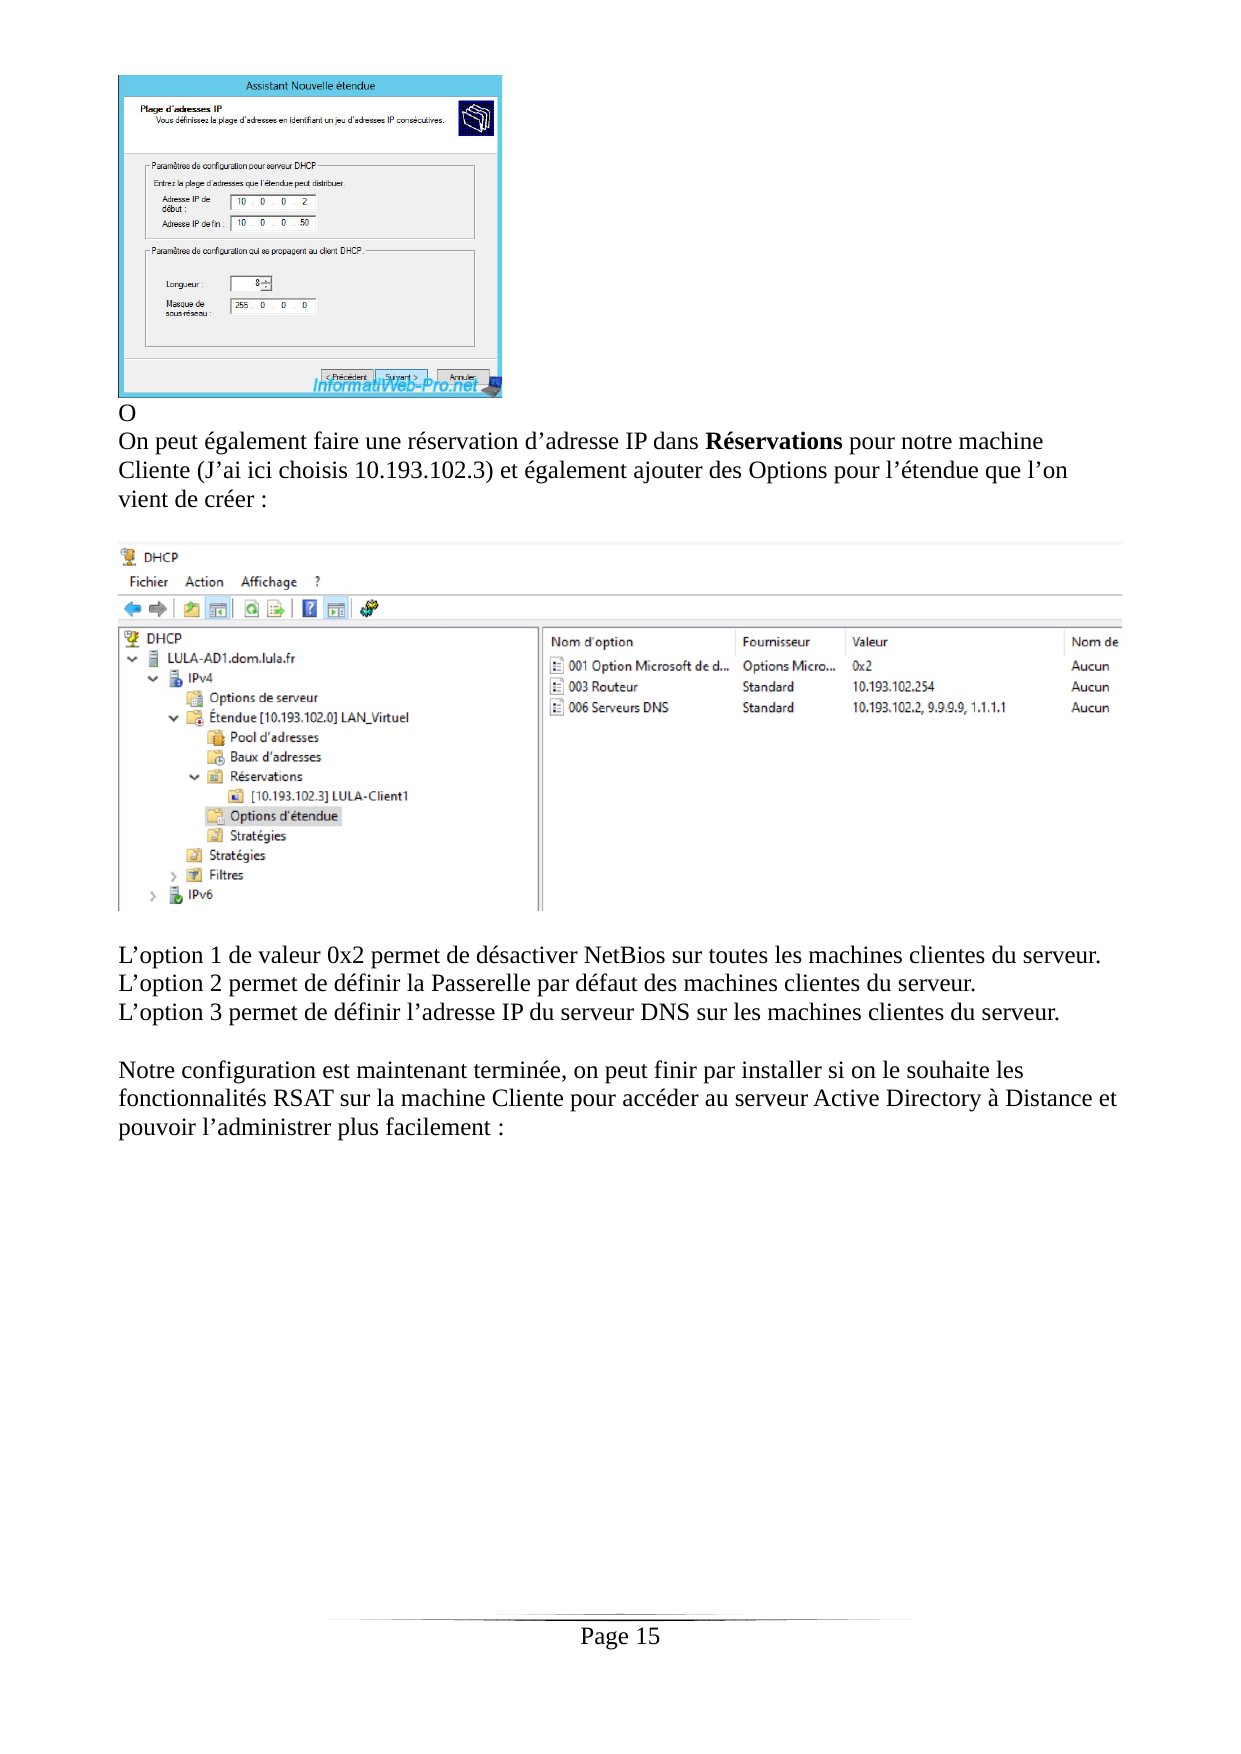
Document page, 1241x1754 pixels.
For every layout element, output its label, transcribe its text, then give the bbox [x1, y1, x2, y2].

text C:/Data/Entreprise --------Commun --------Direction --------Rh --------Technique C:/Data/Users On active le Partage sur le dossier Entreprise et le dossier Users en faisant Propriétés > Partage avancé… > Autorisations > Tout le monde en Contrôle total : (On ajoute un $ au fichier Users lors du Partage pour le définir en tant que partage caché) On peut ensuite ouvrir la Gestion de stratégie de groupe dans Gestionnaire de Serveur > Outils, qui permet de créer les GPO : On commence par créer la GPO qui permettra de faire apparaitre le Lecteur P :Entreprise sur chaque session Utilisateur : On créer également les GPO permettant de bloquer la base de registre et le panneau de configuration aux utilisateurs : On place ensuite ces différentes GPO dans les bonnes OU pour qu’elles concernent seulement les utilisateurs souhaités : Une fois ceci fait, on peut se rendre dans Default Domain Policy en déroulant le domaine actuel pour modifier la Stratégie de mot de passe du domaine : Pour finir la configuration du Partage de fichiers, on se rend dans l’outils Gestionnaire de ressources du serveur de fichiers puis dans Filtres de fichiers ou l’on va ajouter un Filtrage actif pour les fichiers finissant par .locky : On se rends ensuite dans Quotas où l’on va ajouter une Limite de Stockage aux dossiers Users : Pour finir, ouvrir l’Outils DHCP installé précédemment, faire un clic droit sur IPv4 puis Nouvelle Etendue, qui va permettre de créer notre étendue d’adresses IP pour notre DHCP : O On peut également faire une réservation d’adresse IP dans Réservations pour notre machine Cliente (J’ai ici choisis 10.193.102.3) et également ajouter des Options pour l’étendue que l’on vient de créer : L’option 1 de valeur 0x2 permet de désactiver NetBios sur toutes les machines clientes du serveur. L’option 2 permet de définir la Passerelle par défaut des machines clientes du serveur. L’option 3 permet de définir l’adresse IP du serveur DNS sur les machines clientes du serveur. Notre configuration est maintenant terminée, on peut finir par installer si on le souhaite les fonctionnalités RSAT sur la machine Cliente pour accéder au serveur Active Directory à Distance et pouvoir l’administrer plus facilement : On peut ensuite démarrer la machine Client, rejoindre le Réseau dom.lula.fr et se connecter avec l’un des utilisateurs pour vérifier si celui-ci à bien les bons accès sur le partage de fichiers et si il récupère bien une adresse IP ! Tout devrait être fonctionnel ! Comment faire ? : On peut ensuite changer de session pour utiliser n’importe quel compte utilisateur créé précédemment ! Je conseille également de désactiver l’énumération basée sur l’accès dans Gestionnaire de Serveur > Partage, celle-ci forçant à faire disparaitre les fichiers auquel les utilisateurs n’ont pas accès, ce qui n’est pas pratique... : Sources : OpenNebula | Moodle https://learn.microsoft.com/ Alexandre Rota | Explications de Cours [118, 911, 1122, 1170]
text C:/Data/Entreprise --------Commun --------Direction --------Rh --------Technique C:/Data/Users On active le Partage sur le dossier Entreprise et le dossier Users en faisant Propriétés > Partage avancé… > Autorisations > Tout le monde en Contrôle total : (On ajoute un $ au fichier Users lors du Partage pour le définir en tant que partage caché) On peut ensuite ouvrir la Gestion de stratégie de groupe dans Gestionnaire de Serveur > Outils, qui permet de créer les GPO : On commence par créer la GPO qui permettra de faire apparaitre le Lecteur P :Entreprise sur chaque session Utilisateur : On créer également les GPO permettant de bloquer la base de registre et le panneau de configuration aux utilisateurs : On place ensuite ces différentes GPO dans les bonnes OU pour qu’elles concernent seulement les utilisateurs souhaités : Une fois ceci fait, on peut se rendre dans Default Domain Policy en déroulant le domaine actuel pour modifier la Stratégie de mot de passe du domaine : Pour finir la configuration du Partage de fichiers, on se rend dans l’outils Gestionnaire de ressources du serveur de fichiers puis dans Filtres de fichiers ou l’on va ajouter un Filtrage actif pour les fichiers finissant par .locky : On se rends ensuite dans Quotas où l’on va ajouter une Limite de Stockage aux dossiers Users : Pour finir, ouvrir l’Outils DHCP installé précédemment, faire un clic droit sur IPv4 puis Nouvelle Etendue, qui va permettre de créer notre étendue d’adresses IP pour notre DHCP : O On peut également faire une réservation d’adresse IP dans Réservations pour notre machine Cliente (J’ai ici choisis 10.193.102.3) et également ajouter des Options pour l’étendue que l’on vient de créer : L’option 1 de valeur 0x2 permet de désactiver NetBios sur toutes les machines clientes du serveur. L’option 2 permet de définir la Passerelle par défaut des machines clientes du serveur. L’option 3 permet de définir l’adresse IP du serveur DNS sur les machines clientes du serveur. Notre configuration est maintenant terminée, on peut finir par installer si on le souhaite les fonctionnalités RSAT sur la machine Cliente pour accéder au serveur Active Directory à Distance et pouvoir l’administrer plus facilement : On peut ensuite démarrer la machine Client, rejoindre le Réseau dom.lula.fr et se connecter avec l’un des utilisateurs pour vérifier si celui-ci à bien les bons accès sur le partage de fichiers et si il récupère bien une adresse IP ! Tout devrait être fonctionnel ! Comment faire ? : On peut ensuite changer de session pour utiliser n’importe quel compte utilisateur créé précédemment ! Je conseille également de désactiver l’énumération basée sur l’accès dans Gestionnaire de Serveur > Partage, celle-ci forçant à faire disparaitre les fichiers auquel les utilisateurs n’ont pas accès, ce qui n’est pas pratique... : Sources : OpenNebula | Moodle https://learn.microsoft.com/ Alexandre Rota | Explications de Cours [118, 75, 1122, 541]
